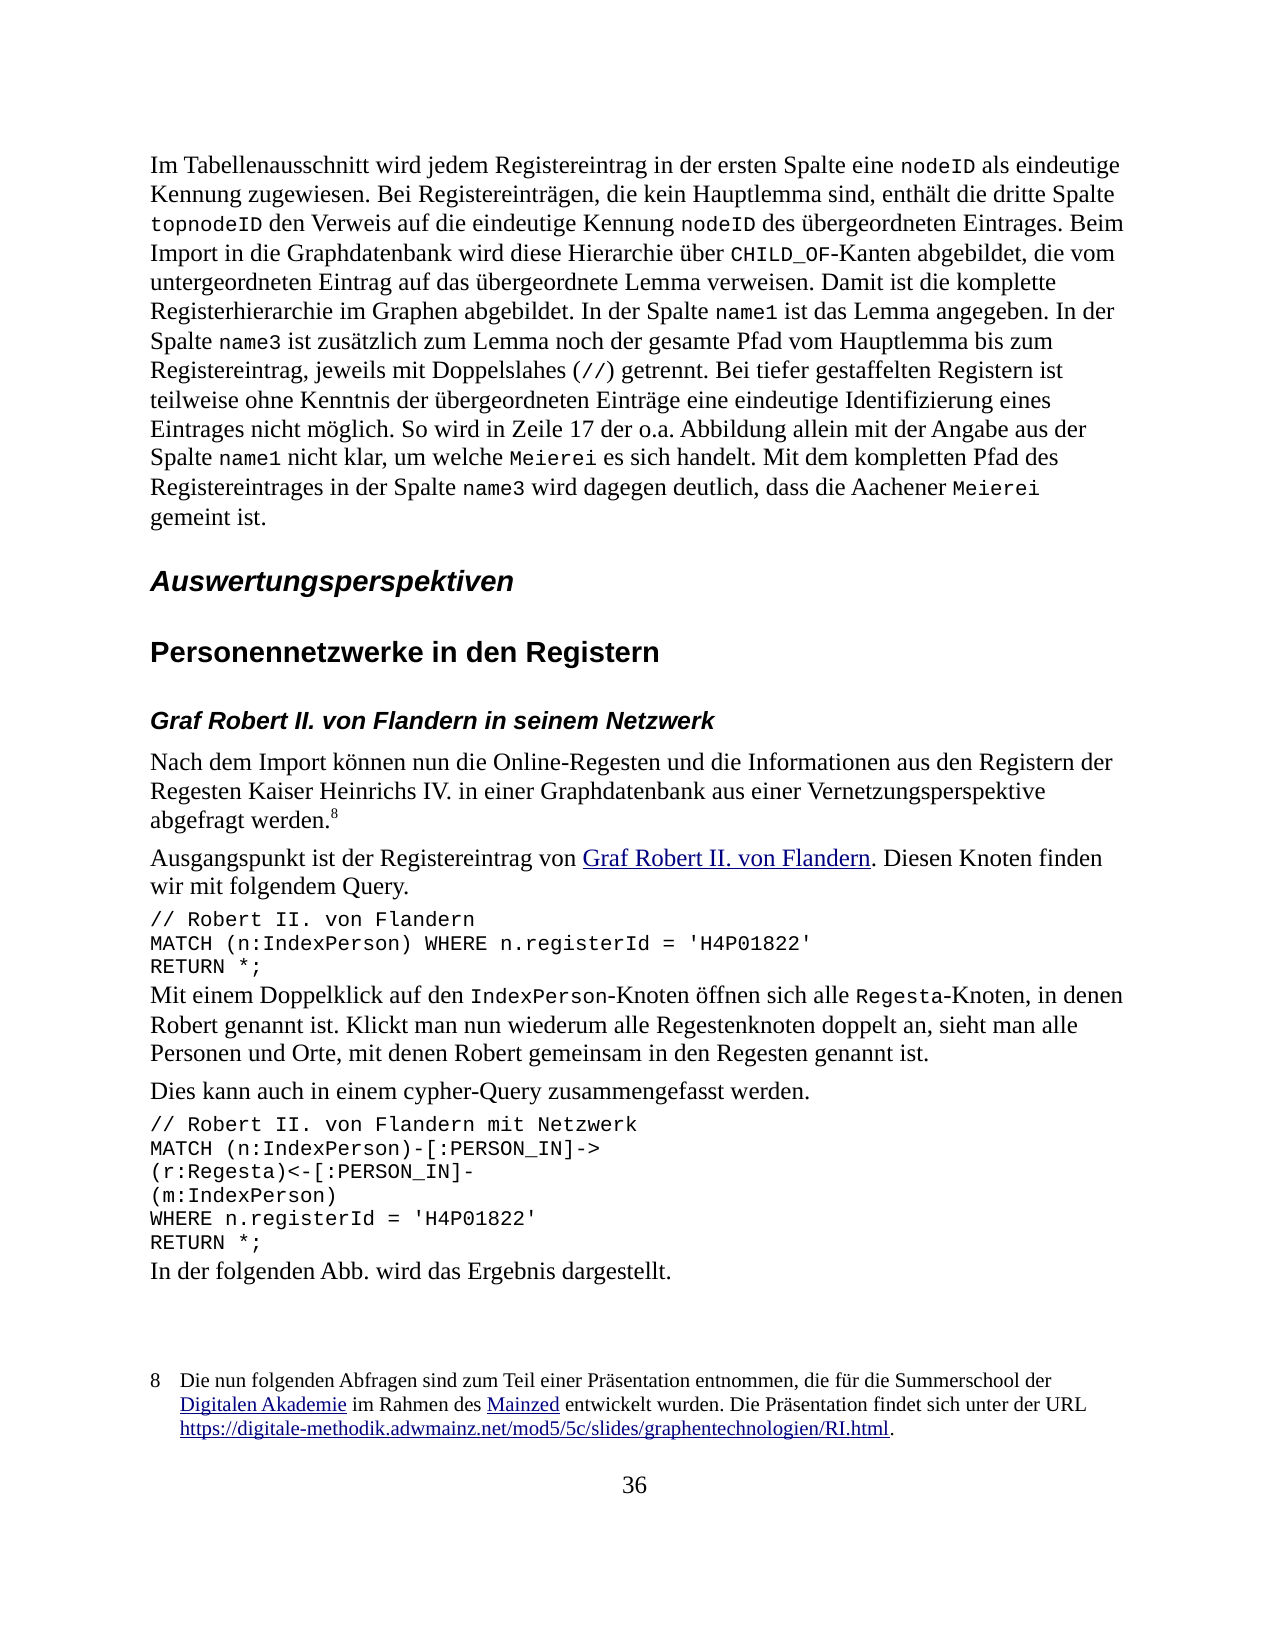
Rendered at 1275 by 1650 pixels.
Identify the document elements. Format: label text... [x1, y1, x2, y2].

text // Robert II. von Flandern [150, 909, 1125, 933]
text Die nun folgenden Abfragen sind zum Teil einer Präsentation entnommen, die für die Summerschool der Digitalen Akademie im Rahmen des Mainzed entwickelt wurden. Die Präsentation findet sich unter der URL https://digitale-methodik.adwmainz.net/mod5/5c/slides/graphentechnologien/RI.html. [150, 1368, 1125, 1440]
text WHERE n.registerId = 'H4P01822' [150, 1208, 1125, 1232]
text In der folgenden Abb. wird das Ergebnis dargestellt. [150, 1256, 1125, 1284]
subtitle Auswertungsperspektiven [150, 564, 1125, 598]
text MATCH (n:IndexPerson)-[:PERSON_IN]-> [150, 1137, 1125, 1161]
text Nach dem Import können nun die Online-Regesten und die Informationen aus den Registern der Regesten Kaiser Heinrichs IV. in einer Graphdatenbank aus einer Vernetzungsperspektive abgefragt werden. [150, 747, 1125, 834]
subtitle Personennetzwerke in den Registern [150, 635, 1125, 669]
text // Robert II. von Flandern mit Netzwerk [150, 1114, 1125, 1137]
text (m:IndexPerson) [150, 1185, 1125, 1208]
text Mit einem Doppelklick auf den IndexPerson-Knoten öffnen sich alle Regesta-Knoten, in denen Robert genannt ist. Klickt man nun wiederum alle Regestenknoten doppelt an, sieht man alle Personen und Orte, mit denen Robert gemeinsam in den Regesten genannt ist. [150, 980, 1125, 1067]
text Dies kann auch in einem cypher-Query zusammengefasst werden. [150, 1076, 1125, 1105]
text (r:Regesta)<-[:PERSON_IN]- [150, 1161, 1125, 1185]
subtitle Graf Robert II. von Flandern in seinem Netzwerk [150, 706, 1125, 735]
text Ausgangspunkt ist der Registereintrag von Graf Robert II. von Flandern. Diesen Knoten finden wir mit folgendem Query. [150, 843, 1125, 900]
text Im Tabellenausschnitt wird jedem Registereintrag in der ersten Spalte eine nodeID als eindeutige Kennung zugewiesen. Bei Registereinträgen, die kein Hauptlemma sind, enthält die dritte Spalte topnodeID den Verweis auf die eindeutige Kennung nodeID des übergeordneten Eintrages. Beim Import in die Graphdatenbank wird diese Hierarchie über CHILD_OF-Kanten abgebildet, die vom untergeordneten Eintrag auf das übergeordnete Lemma verweisen. Damit ist die komplette Registerhierarchie im Graphen abgebildet. In der Spalte name1 ist das Lemma angegeben. In der Spalte name3 ist zusätzlich zum Lemma noch der gesamte Pfad vom Hauptlemma bis zum Registereintrag, jeweils mit Doppelslahes (//) getrennt. Bei tiefer gestaffelten Registern ist teilweise ohne Kenntnis der übergeordneten Einträge eine eindeutige Identifizierung eines Eintrages nicht möglich. So wird in Zeile 17 der o.a. Abbildung allein mit der Angabe aus der Spalte name1 nicht klar, um welche Meierei es sich handelt. Mit dem kompletten Pfad des Registereintrages in der Spalte name3 wird dagegen deutlich, dass die Aachener Meierei gemeint ist. [150, 150, 1125, 530]
text MATCH (n:IndexPerson) WHERE n.registerId = 'H4P01822' [150, 933, 1125, 956]
text RETURN *; [150, 956, 1125, 980]
text RETURN *; [150, 1232, 1125, 1256]
